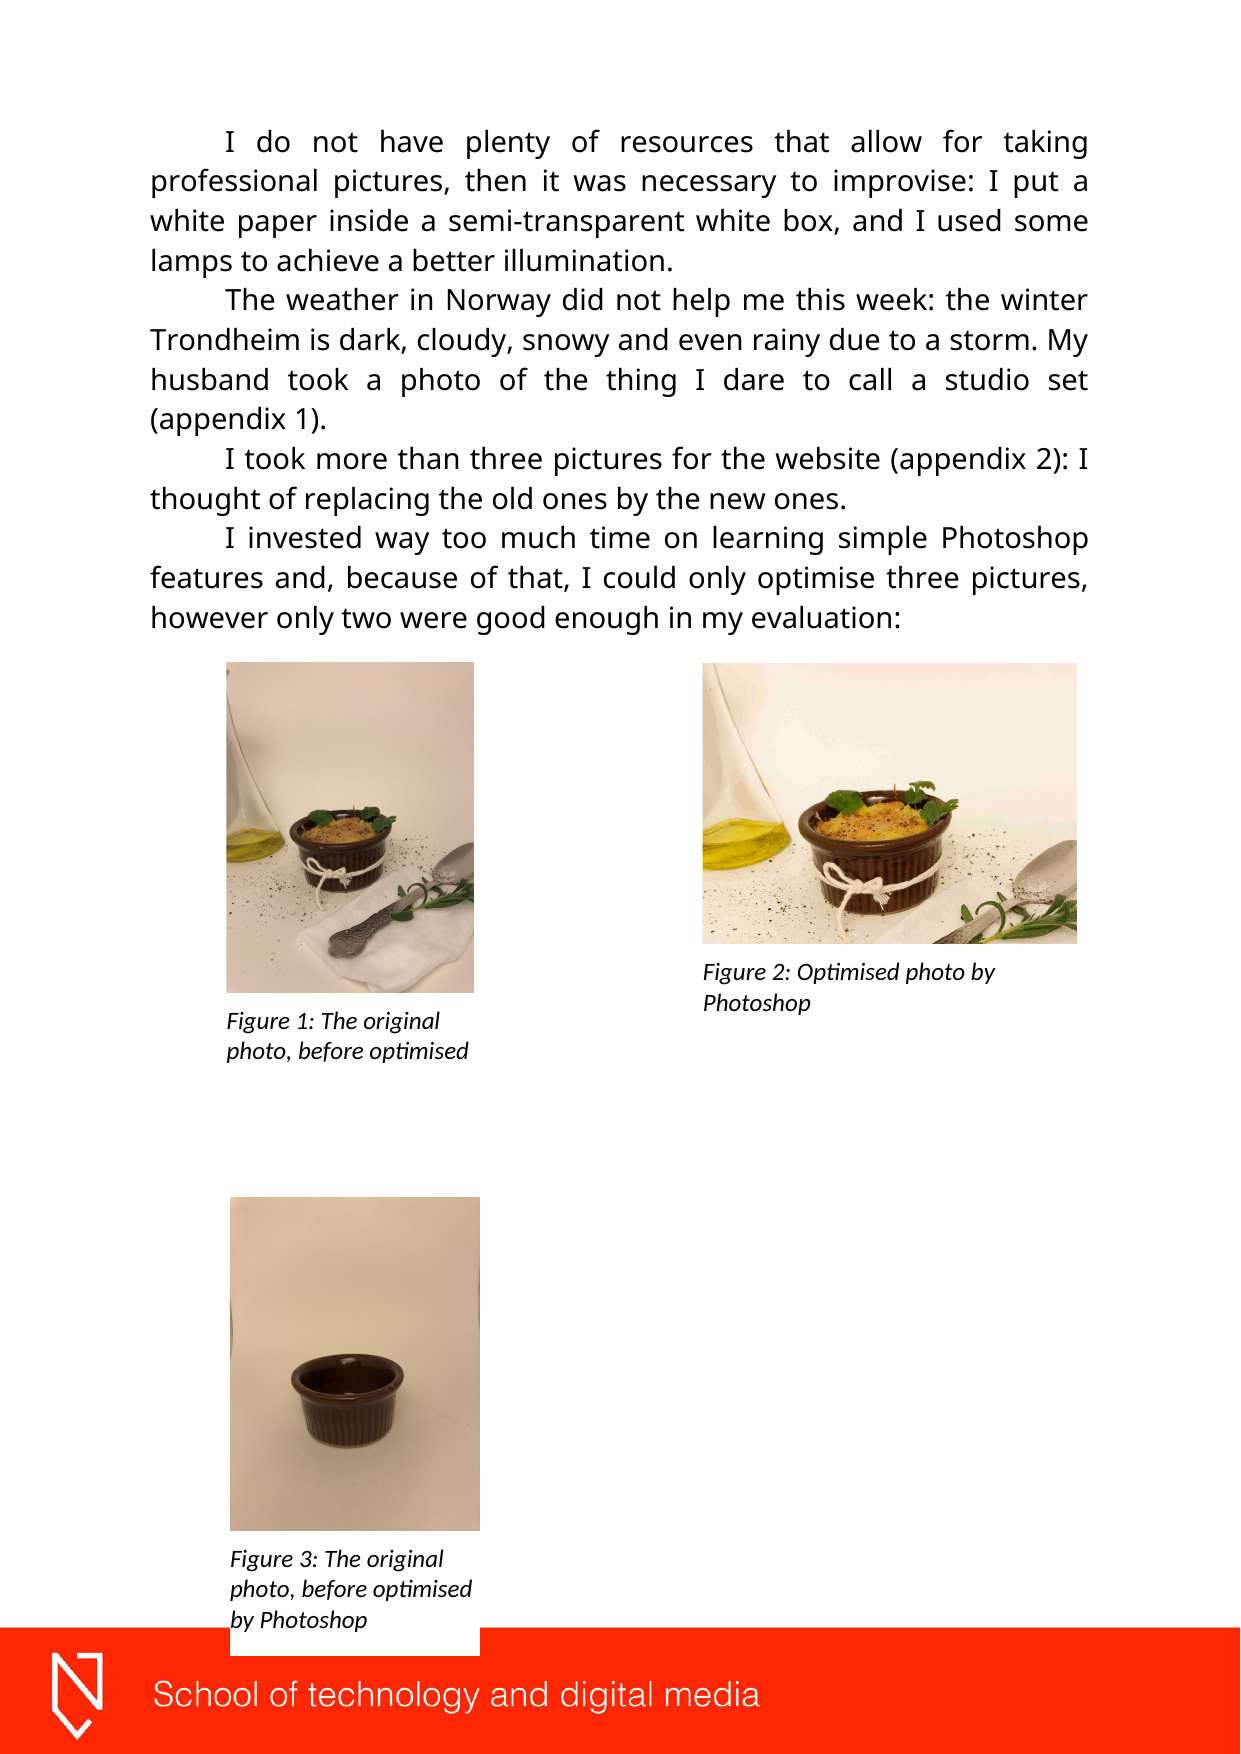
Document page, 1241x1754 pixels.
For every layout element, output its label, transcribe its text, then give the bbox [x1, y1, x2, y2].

text I do not have plenty of resources that allow for taking professional pictures, then it was necessary to improvise: I put a white paper inside a semi-transparent white box, and I used some lamps to achieve a better illumination. [150, 121, 1090, 279]
text The weather in Norway did not help me this week: the winter Trondheim is dark, cloudy, snowy and even rainy due to a storm. My husband took a photo of the thing I dare to call a studio set (appendix 1). [150, 279, 1090, 438]
picture [229, 1197, 480, 1531]
text I took more than three pictures for the website (appendix 2): I thought of replacing the old ones by the new ones. [150, 438, 1090, 518]
picture [226, 662, 474, 993]
text Figure 3: The original photo, before optimised by Photoshop [230, 1531, 480, 1634]
picture [702, 663, 1077, 944]
text Figure 1: The original photo, before optimised [226, 993, 474, 1066]
picture [0, 1618, 1241, 1754]
text I invested way too much time on learning simple Photoshop features and, because of that, I could only optimise three pictures, however only two were good enough in my evaluation: [150, 518, 1090, 637]
text Figure 2: Optimised photo by Photoshop [703, 944, 1077, 1018]
